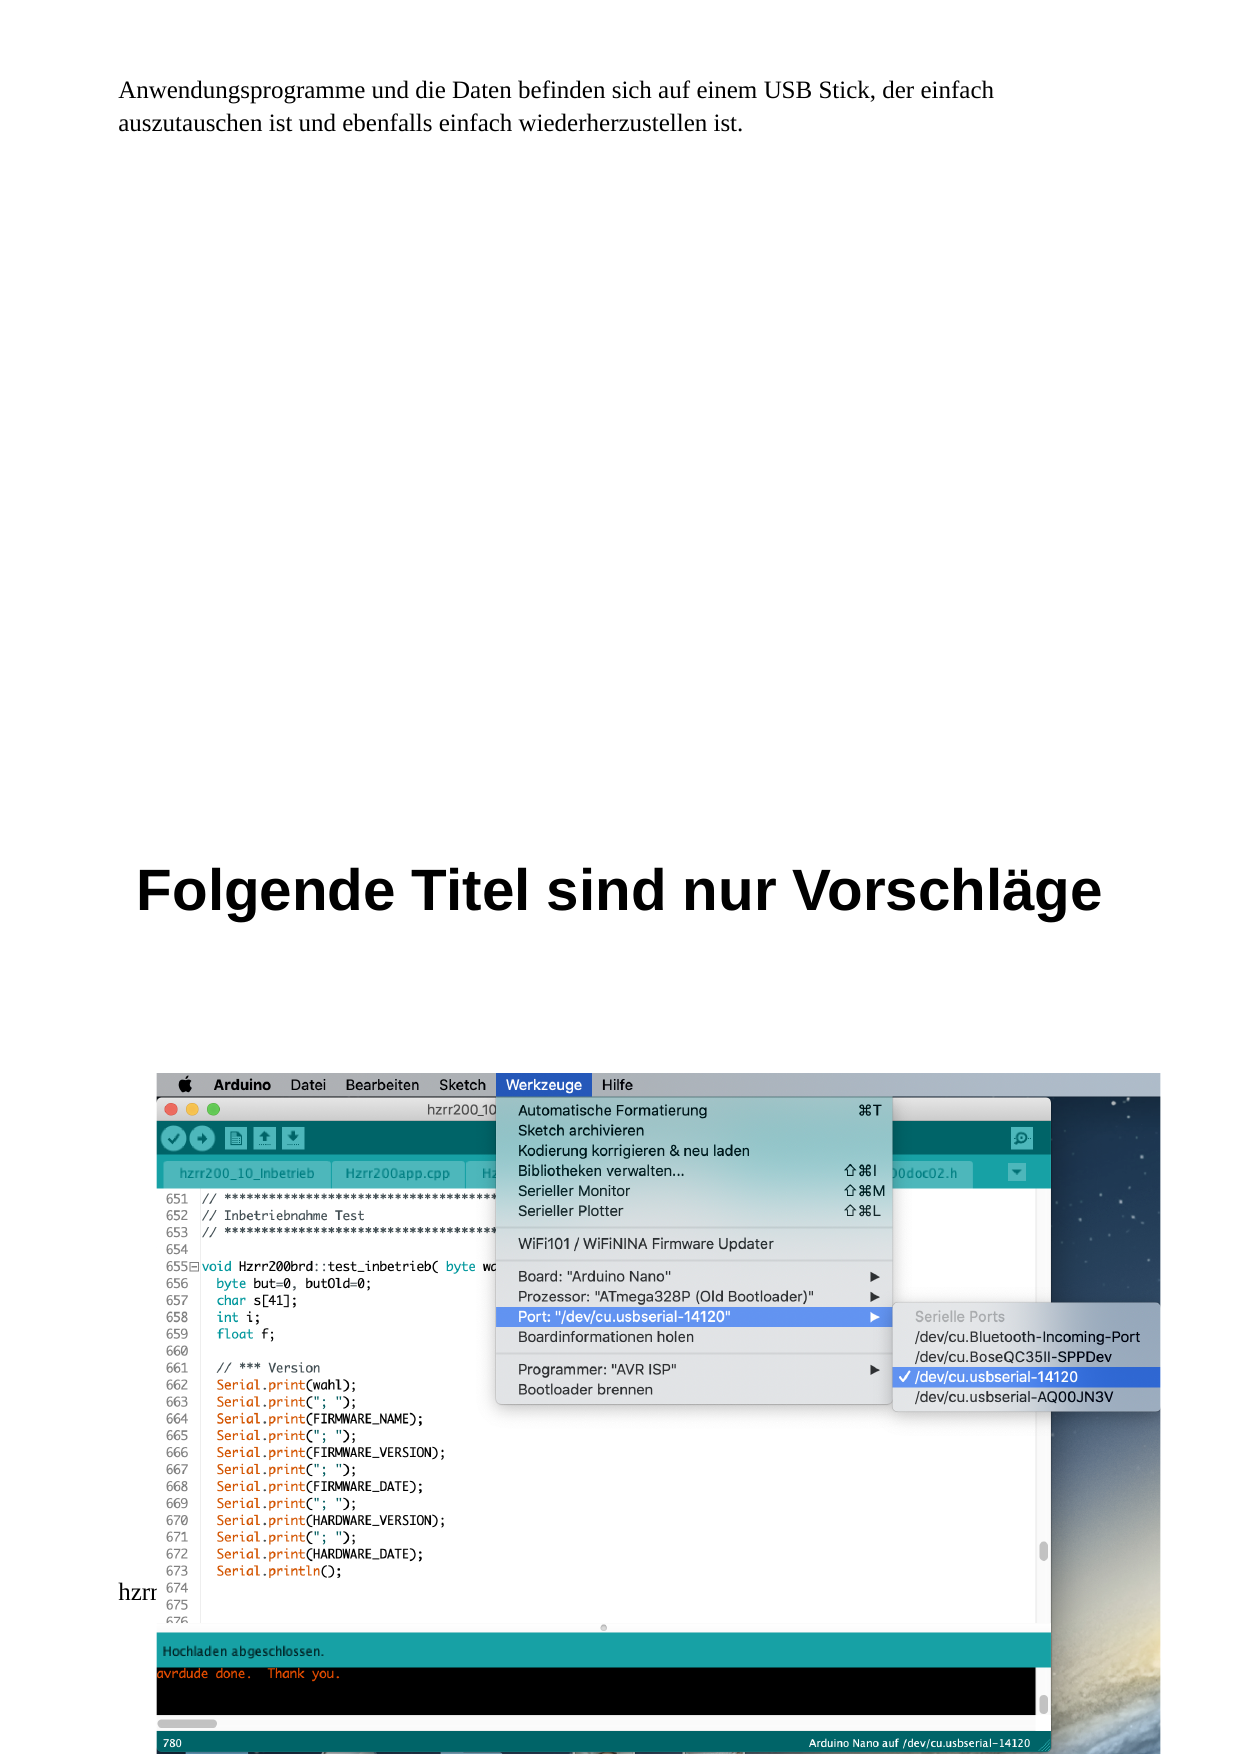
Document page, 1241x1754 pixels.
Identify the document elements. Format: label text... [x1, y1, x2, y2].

subtitle Herstellen der SD-Karte [118, 1051, 1122, 1085]
text Anwendungsprogramme und die Daten befinden sich auf einem USB Stick, der einfach auszutauschen ist und ebenfalls einfach wiederherzustellen ist. [118, 75, 1122, 137]
text Folgende Titel sind nur Vorschläge [118, 856, 1122, 923]
